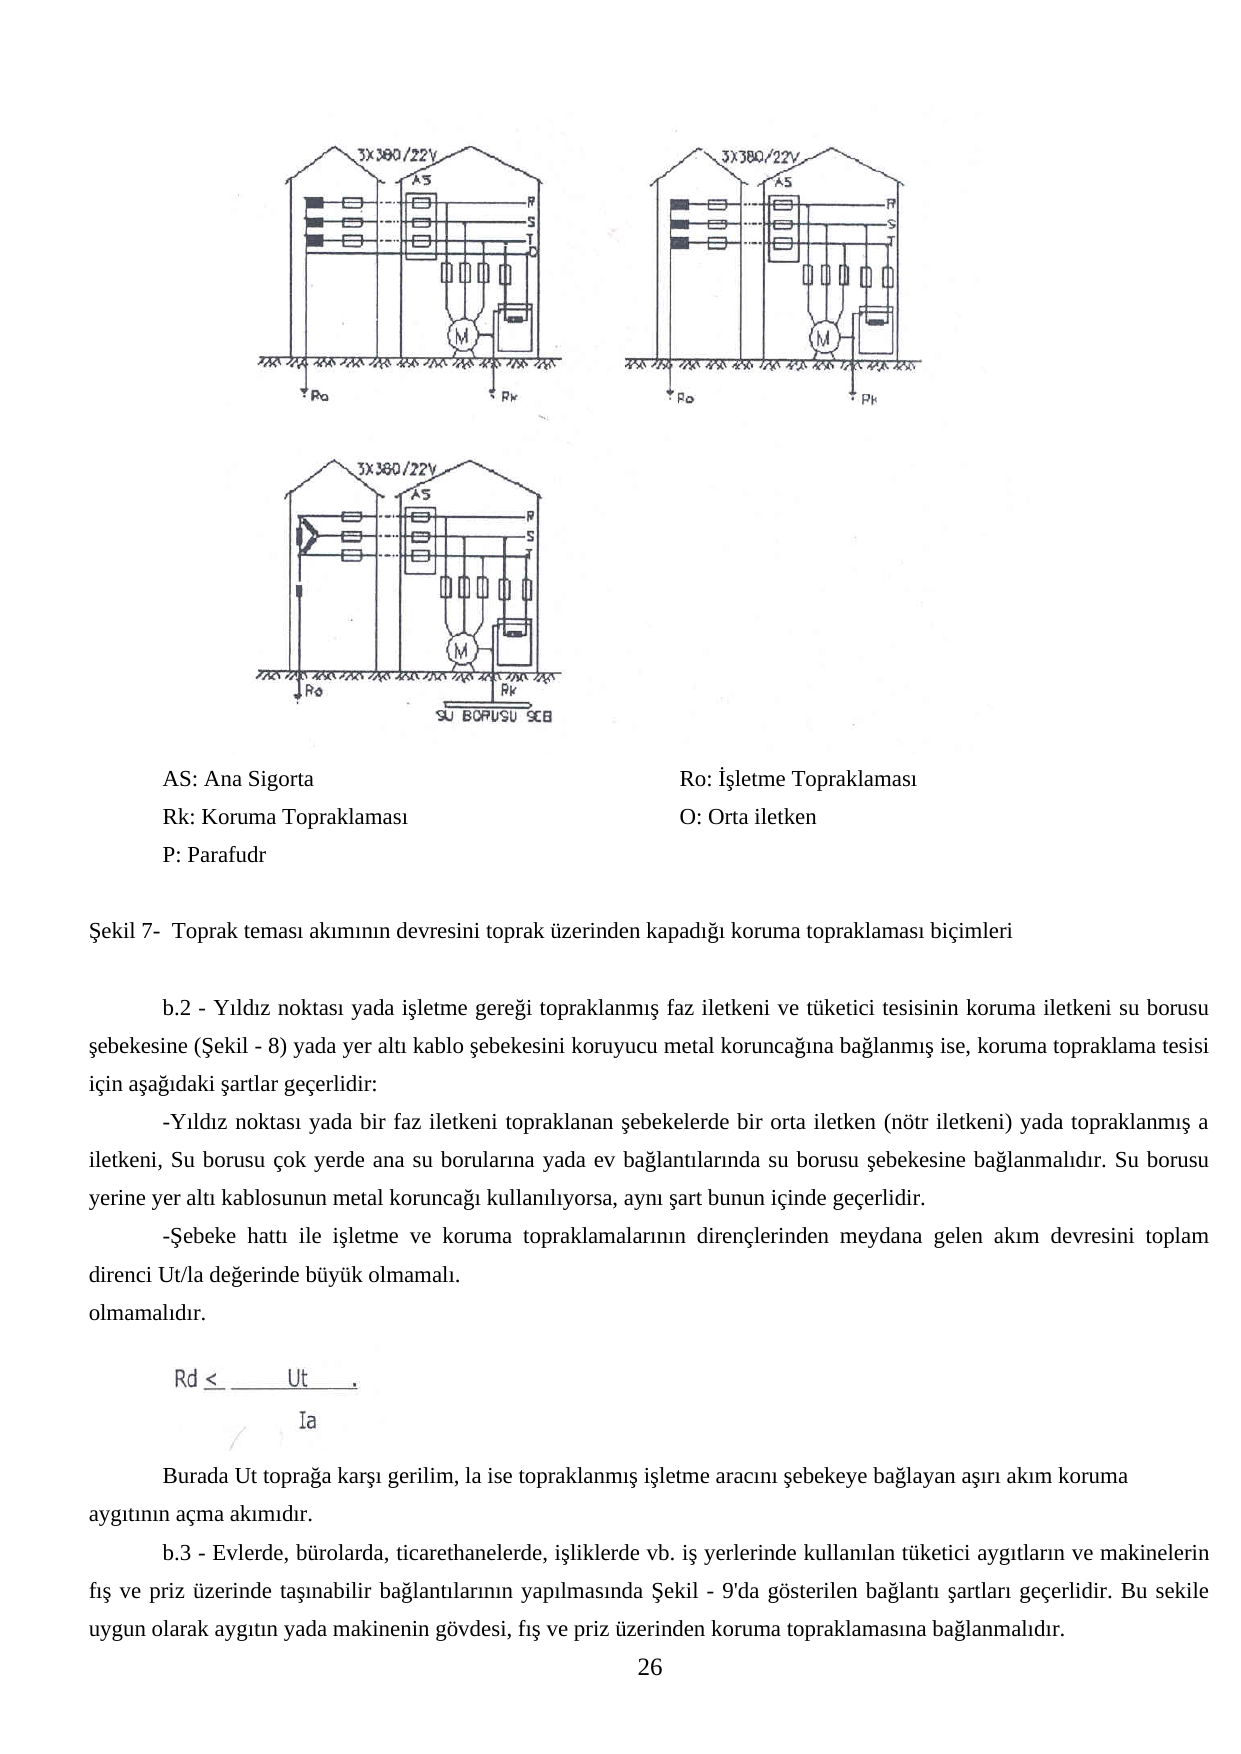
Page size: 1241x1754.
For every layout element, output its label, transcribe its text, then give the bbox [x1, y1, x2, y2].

text AS: Ana Sigorta Ro: İşletme Topraklaması [88, 77, 1211, 791]
text b.3 - Evlerde, bürolarda, ticarethanelerde, işliklerde vb. iş yerlerinde kullanılan tüketici aygıtların ve makinelerin fış ve priz üzerinde taşınabilir bağlantılarının yapılmasında Şekil - 9'da gösterilen bağlantı şartları geçerlidir. Bu sekile uygun olarak aygıtın yada makinenin gövdesi, fış ve priz üzerinden koruma topraklamasına bağlanmalıdır. [88, 1539, 1211, 1641]
text -Yıldız noktası yada bir faz iletkeni topraklanan şebekelerde bir orta iletken (nötr iletkeni) yada topraklanmış a iletkeni, Su borusu çok yerde ana su borularına yada ev bağlantılarında su borusu şebekesine bağlanmalıdır. Su borusu yerine yer altı kablosunun metal koruncağı kullanılıyorsa, aynı şart bunun içinde geçerlidir. [88, 1109, 1211, 1211]
text Burada Ut toprağa karşı gerilim, la ise topraklanmış işletme aracını şebekeye bağlayan aşırı akım koruma [88, 1338, 1211, 1489]
text Rk: Koruma Topraklaması O: Orta iletken [88, 804, 1211, 829]
picture [218, 97, 1031, 754]
text -Şebeke hattı ile işletme ve koruma topraklamalarının dirençlerinden meydana gelen akım devresini toplam direnci Ut/la değerinde büyük olmamalı. [88, 1223, 1211, 1287]
text aygıtının açma akımıdır. [88, 1501, 1211, 1527]
picture [157, 1337, 393, 1451]
text Şekil 7- Toprak teması akımının devresini toprak üzerinden kapadığı koruma topraklaması biçimleri [88, 918, 1211, 944]
text olmamalıdır. [88, 1300, 1211, 1325]
text b.2 - Yıldız noktası yada işletme gereği topraklanmış faz iletkeni ve tüketici tesisinin koruma iletkeni su borusu şebekesine (Şekil - 8) yada yer altı kablo şebekesini koruyucu metal koruncağına bağlanmış ise, koruma topraklama tesisi için aşağıdaki şartlar geçerlidir: [88, 995, 1211, 1096]
text P: Parafudr [88, 842, 1211, 868]
